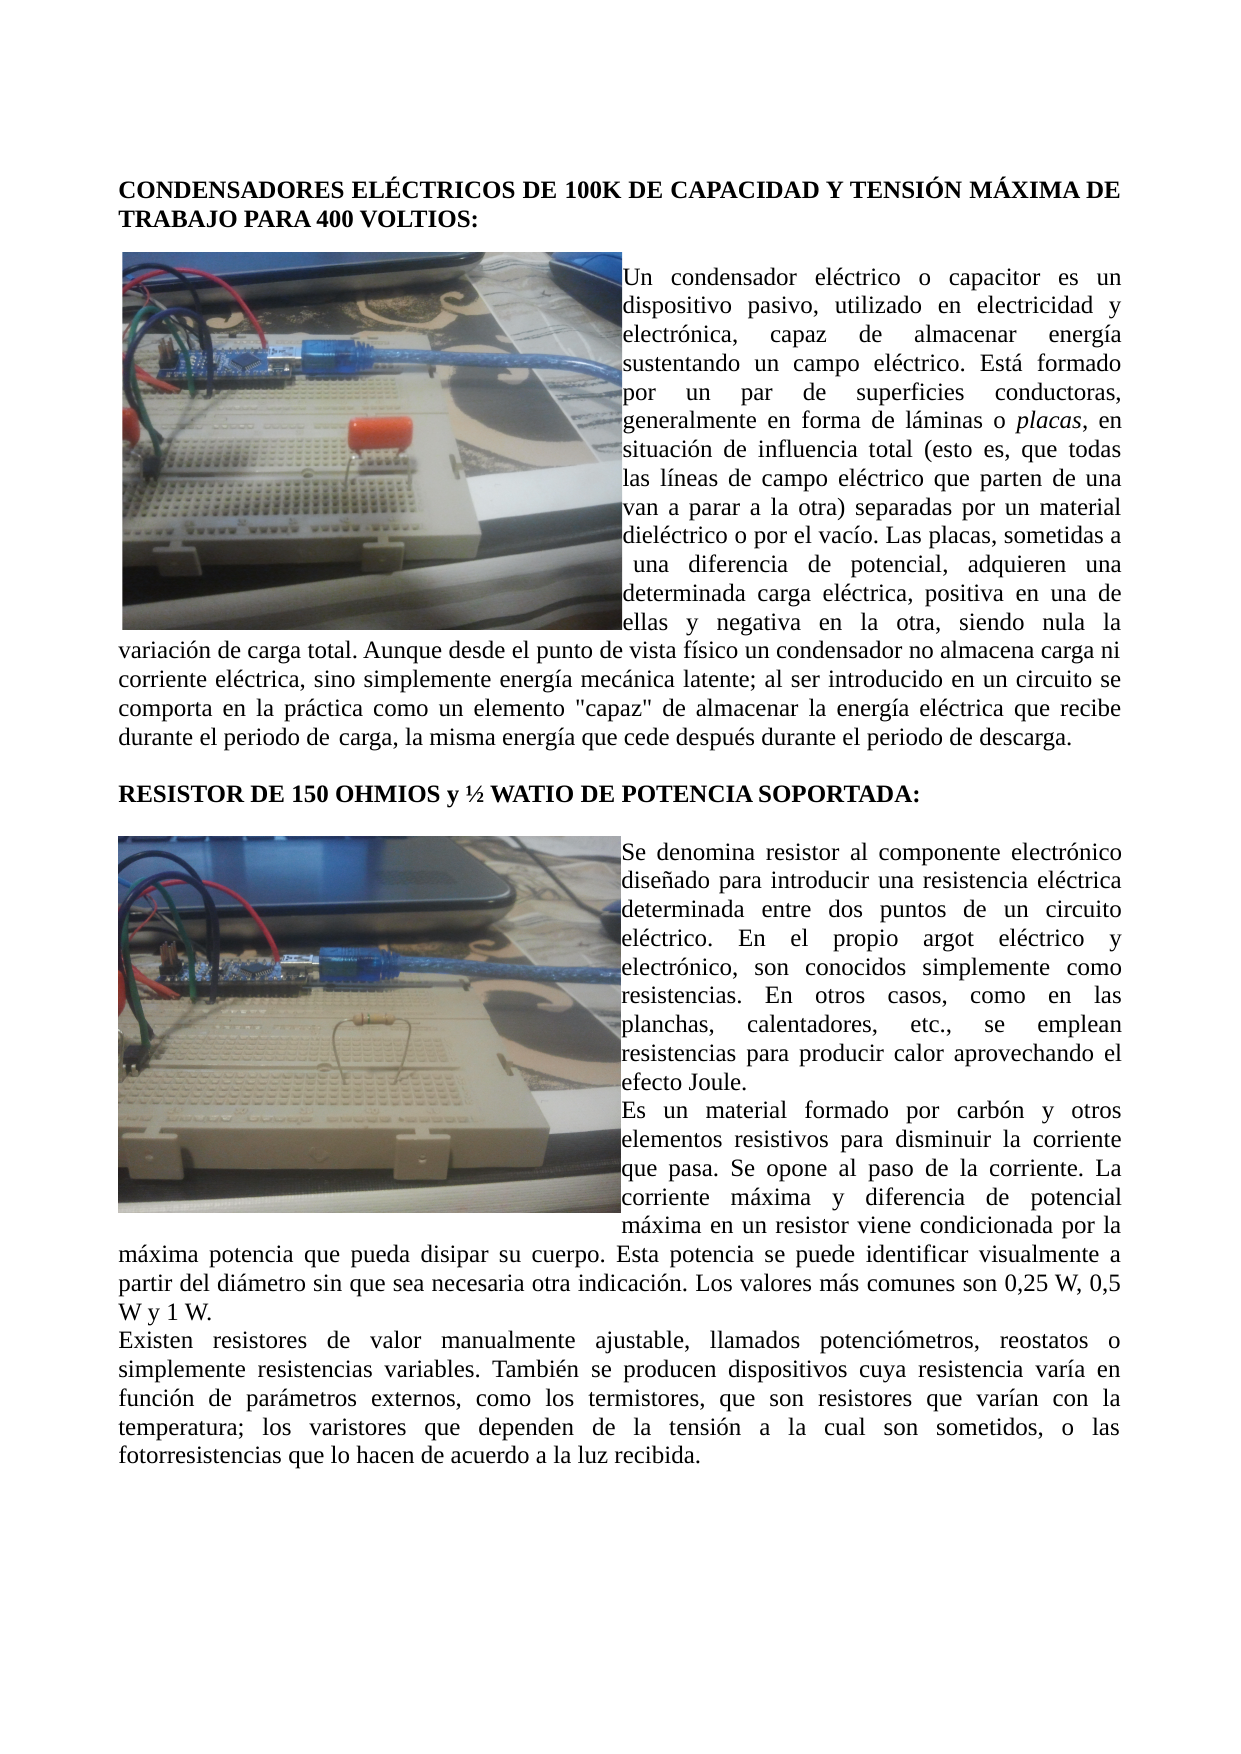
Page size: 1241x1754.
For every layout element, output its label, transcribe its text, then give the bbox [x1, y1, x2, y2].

text Se denomina resistor al componente electrónico diseñado para introducir una resistencia eléctrica determinada entre dos puntos de un circuito eléctrico. En el propio argot eléctrico y electrónico, son conocidos simplemente como resistencias. En otros casos, como en las planchas, calentadores, etc., se emplean resistencias para producir calor aprovechando el efecto Joule. [621, 837, 1122, 1096]
text Un condensador eléctrico o capacitor es un dispositivo pasivo, utilizado en electricidad y electrónica, capaz de almacenar energía sustentando un campo eléctrico. Está formado por un par de superficies conductoras, generalmente en forma de láminas o placas, en situación de influencia total (esto es, que todas las líneas de campo eléctrico que parten de una van a parar a la otra) separadas por un material dieléctrico o por el vacío. Las placas, sometidas a una diferencia de potencial, adquieren una determinada carga eléctrica, positiva en una de ellas y negativa en la otra, siendo nula la variación de carga total. Aunque desde el punto de vista físico un condensador no almacena carga ni corriente eléctrica, sino simplemente energía mecánica latente; al ser introducido en un circuito se comporta en la práctica como un elemento "capaz" de almacenar la energía eléctrica que recibe durante el periodo de carga, la misma energía que cede después durante el periodo de descarga. [118, 262, 1122, 751]
text CONDENSADORES ELÉCTRICOS DE 100K DE CAPACIDAD Y TENSIÓN MÁXIMA DE TRABAJO PARA 400 VOLTIOS: [118, 176, 1122, 233]
text Existen resistores de valor manualmente ajustable, llamados potenciómetros, reostatos o simplemente resistencias variables. También se producen dispositivos cuya resistencia varía en función de parámetros externos, como los termistores, que son resistores que varían con la temperatura; los varistores que dependen de la tensión a la cual son sometidos, o las fotorresistencias que lo hacen de acuerdo a la luz recibida. [118, 1326, 1122, 1469]
text Es un material formado por carbón y otros elementos resistivos para disminuir la corriente que pasa. Se opone al paso de la corriente. La corriente máxima y diferencia de potencial máxima en un resistor viene condicionada por la máxima potencia que pueda disipar su cuerpo. Esta potencia se puede identificar visualmente a partir del diámetro sin que sea necesaria otra indicación. Los valores más comunes son 0,25 W, 0,5 W y 1 W. [118, 1096, 1122, 1326]
picture [122, 252, 623, 630]
text RESISTOR DE 150 OHMIOS y ½ WATIO DE POTENCIA SOPORTADA: [118, 779, 1122, 808]
picture [118, 836, 621, 1213]
